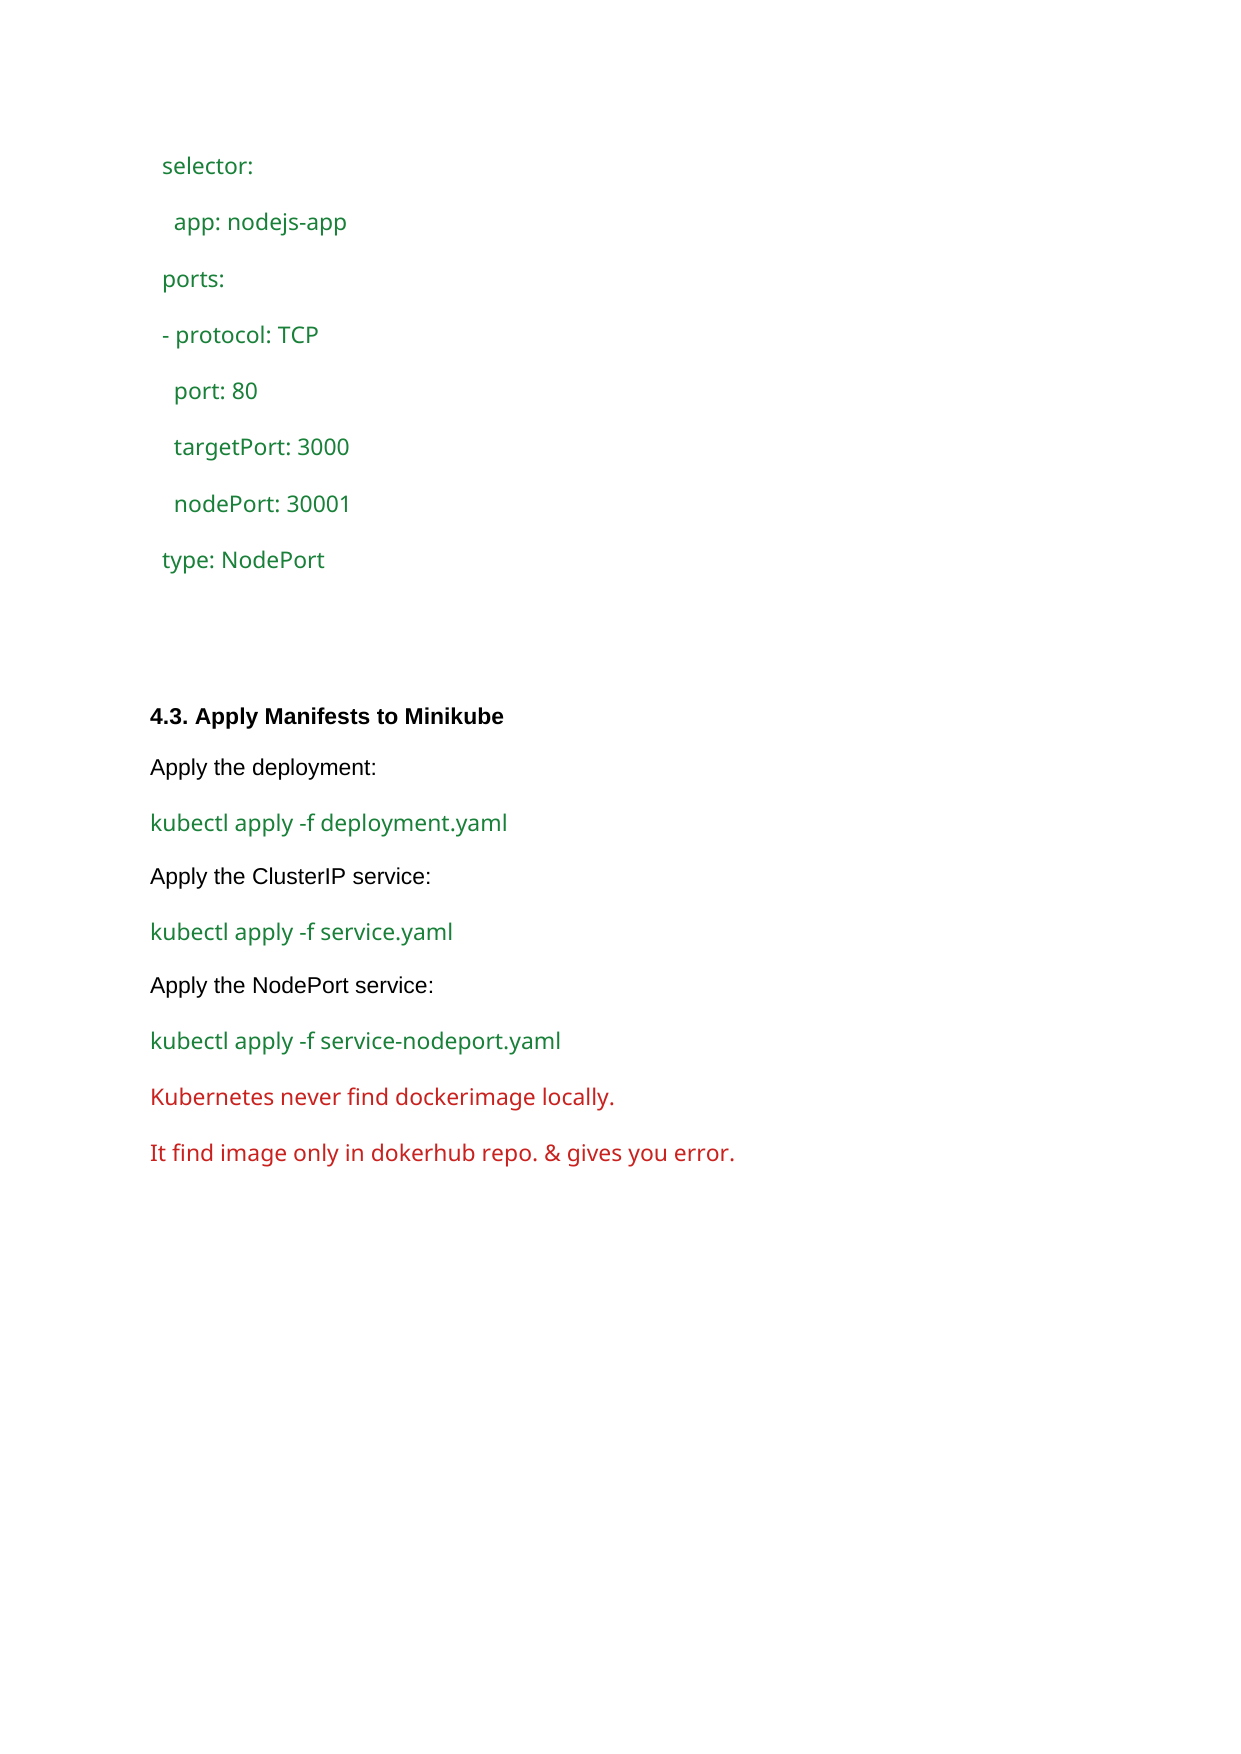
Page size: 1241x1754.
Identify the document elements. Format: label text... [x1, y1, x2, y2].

text type: NodePort [150, 544, 1090, 575]
text - protocol: TCP [150, 319, 1090, 350]
text targetPort: 3000 [150, 431, 1090, 462]
text selector: [150, 150, 1090, 181]
text Kubernetes never find dockerimage locally. [150, 1081, 1090, 1112]
text 4.3. Apply Manifests to Minikube [150, 703, 1090, 729]
text Apply the NodePort service: kubectl apply -f service-nodeport.yaml [150, 972, 1090, 1056]
text Apply the ClusterIP service: kubectl apply -f service.yaml [150, 863, 1090, 947]
text Apply the deployment: kubectl apply -f deployment.yaml [150, 754, 1090, 838]
text It find image only in dokerhub repo. & gives you error. [150, 1137, 1090, 1168]
text port: 80 [150, 375, 1090, 406]
text nodePort: 30001 [150, 487, 1090, 519]
text app: nodejs-app [150, 206, 1090, 237]
text ports: [150, 262, 1090, 294]
